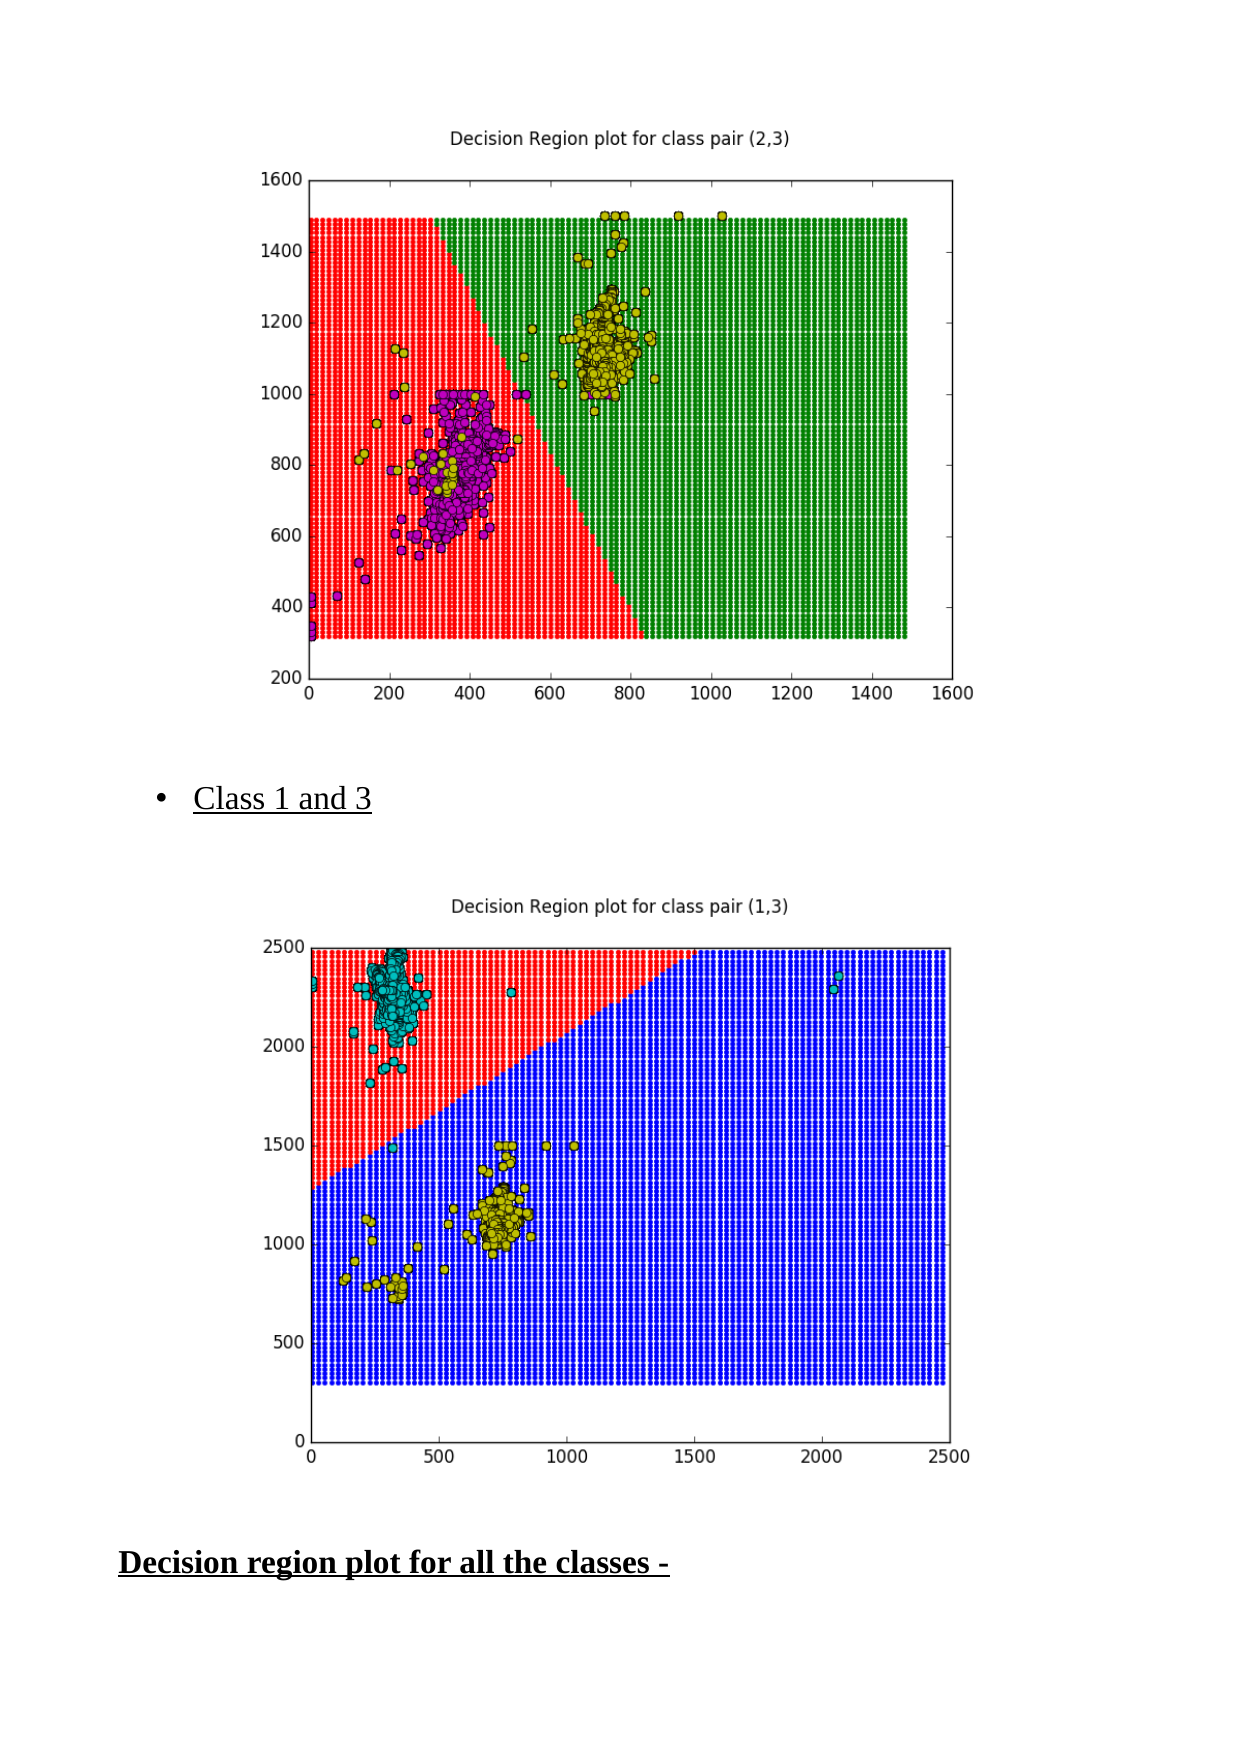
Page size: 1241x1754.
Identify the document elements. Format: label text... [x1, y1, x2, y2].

picture [208, 886, 1032, 1504]
list Class 1 and 3 [156, 778, 1122, 817]
picture [205, 118, 1035, 741]
text Decision region plot for all the classes - [118, 1542, 1122, 1580]
